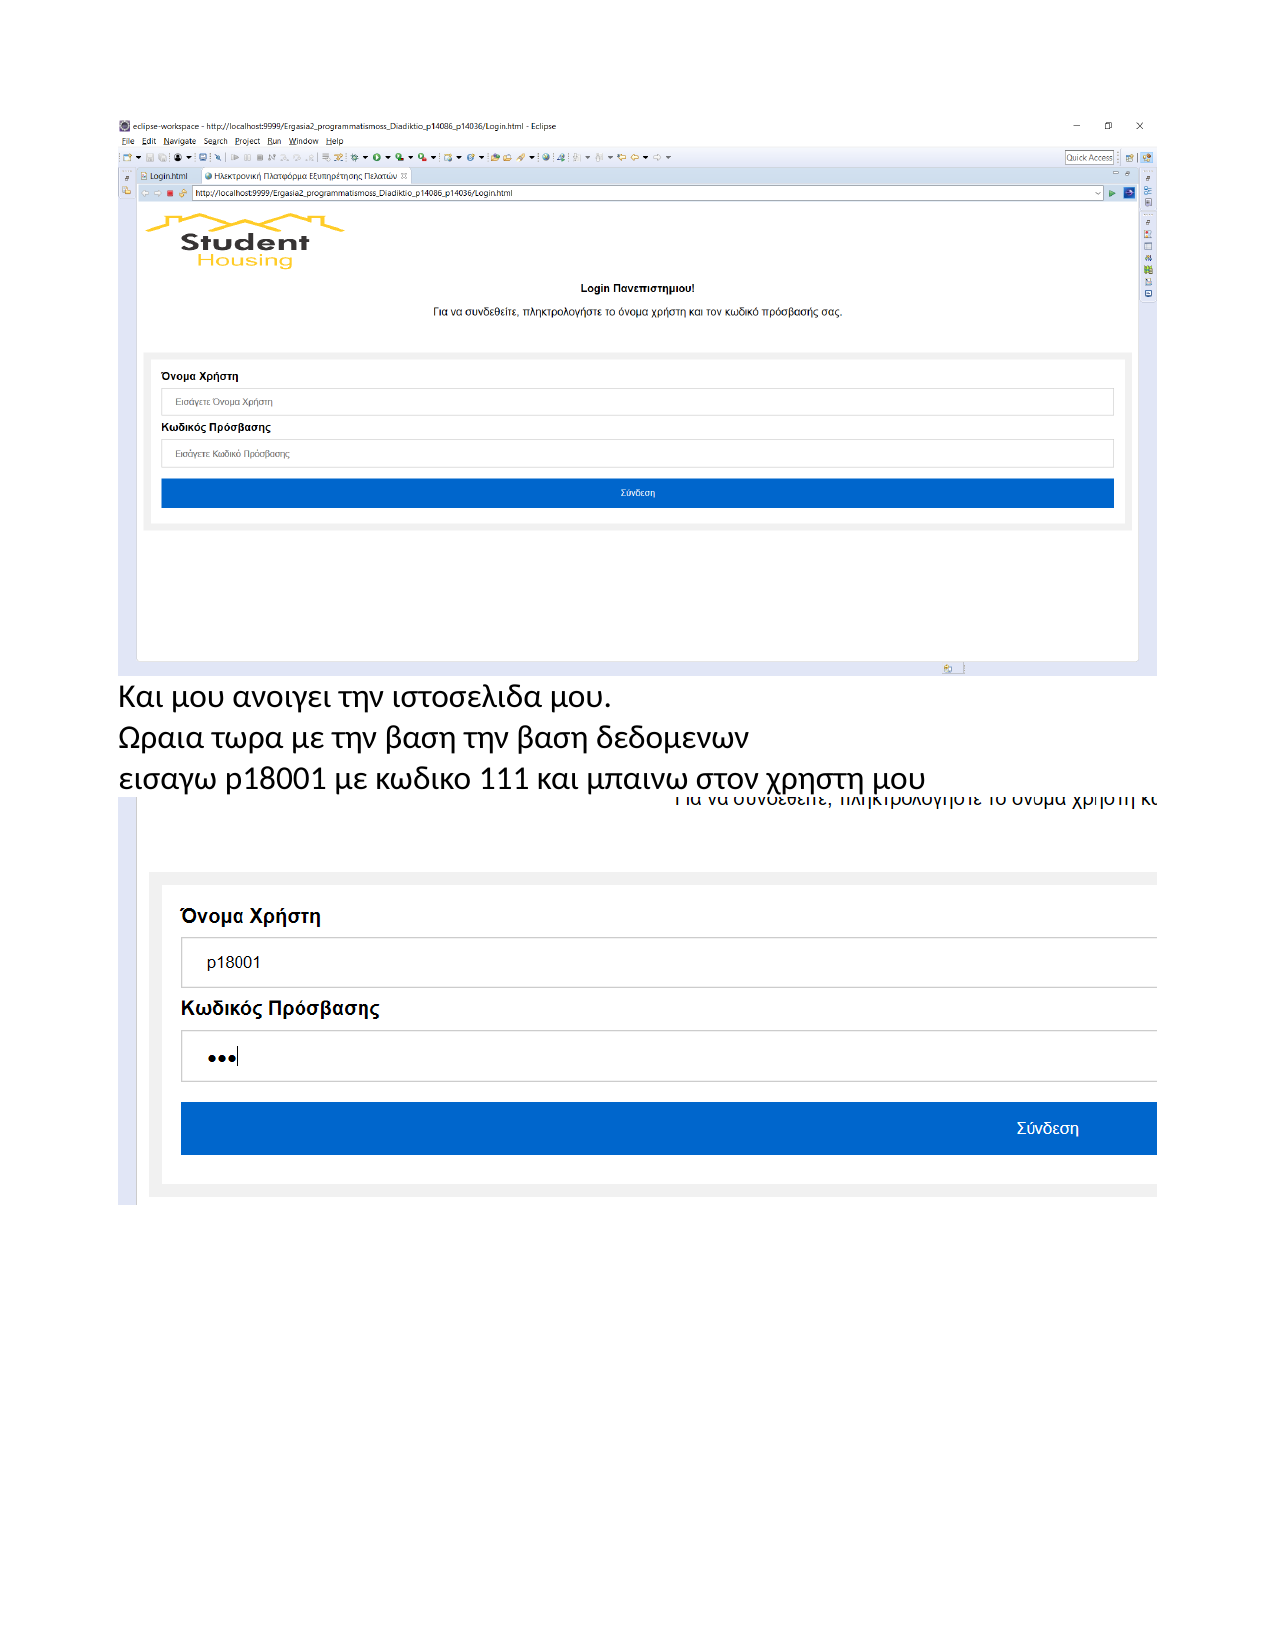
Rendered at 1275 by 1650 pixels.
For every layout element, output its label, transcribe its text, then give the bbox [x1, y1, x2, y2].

text Και μου ανοιγει την ιστοσελιδα μου. [118, 676, 1157, 716]
picture [118, 118, 1157, 676]
text Ωραια τωρα με την βαση την βαση δεδομενων [118, 716, 1157, 757]
text εισαγω p18001 με κωδικο 111 και μπαινω στον χρηστη μου [118, 757, 1157, 797]
picture [118, 797, 1157, 1205]
